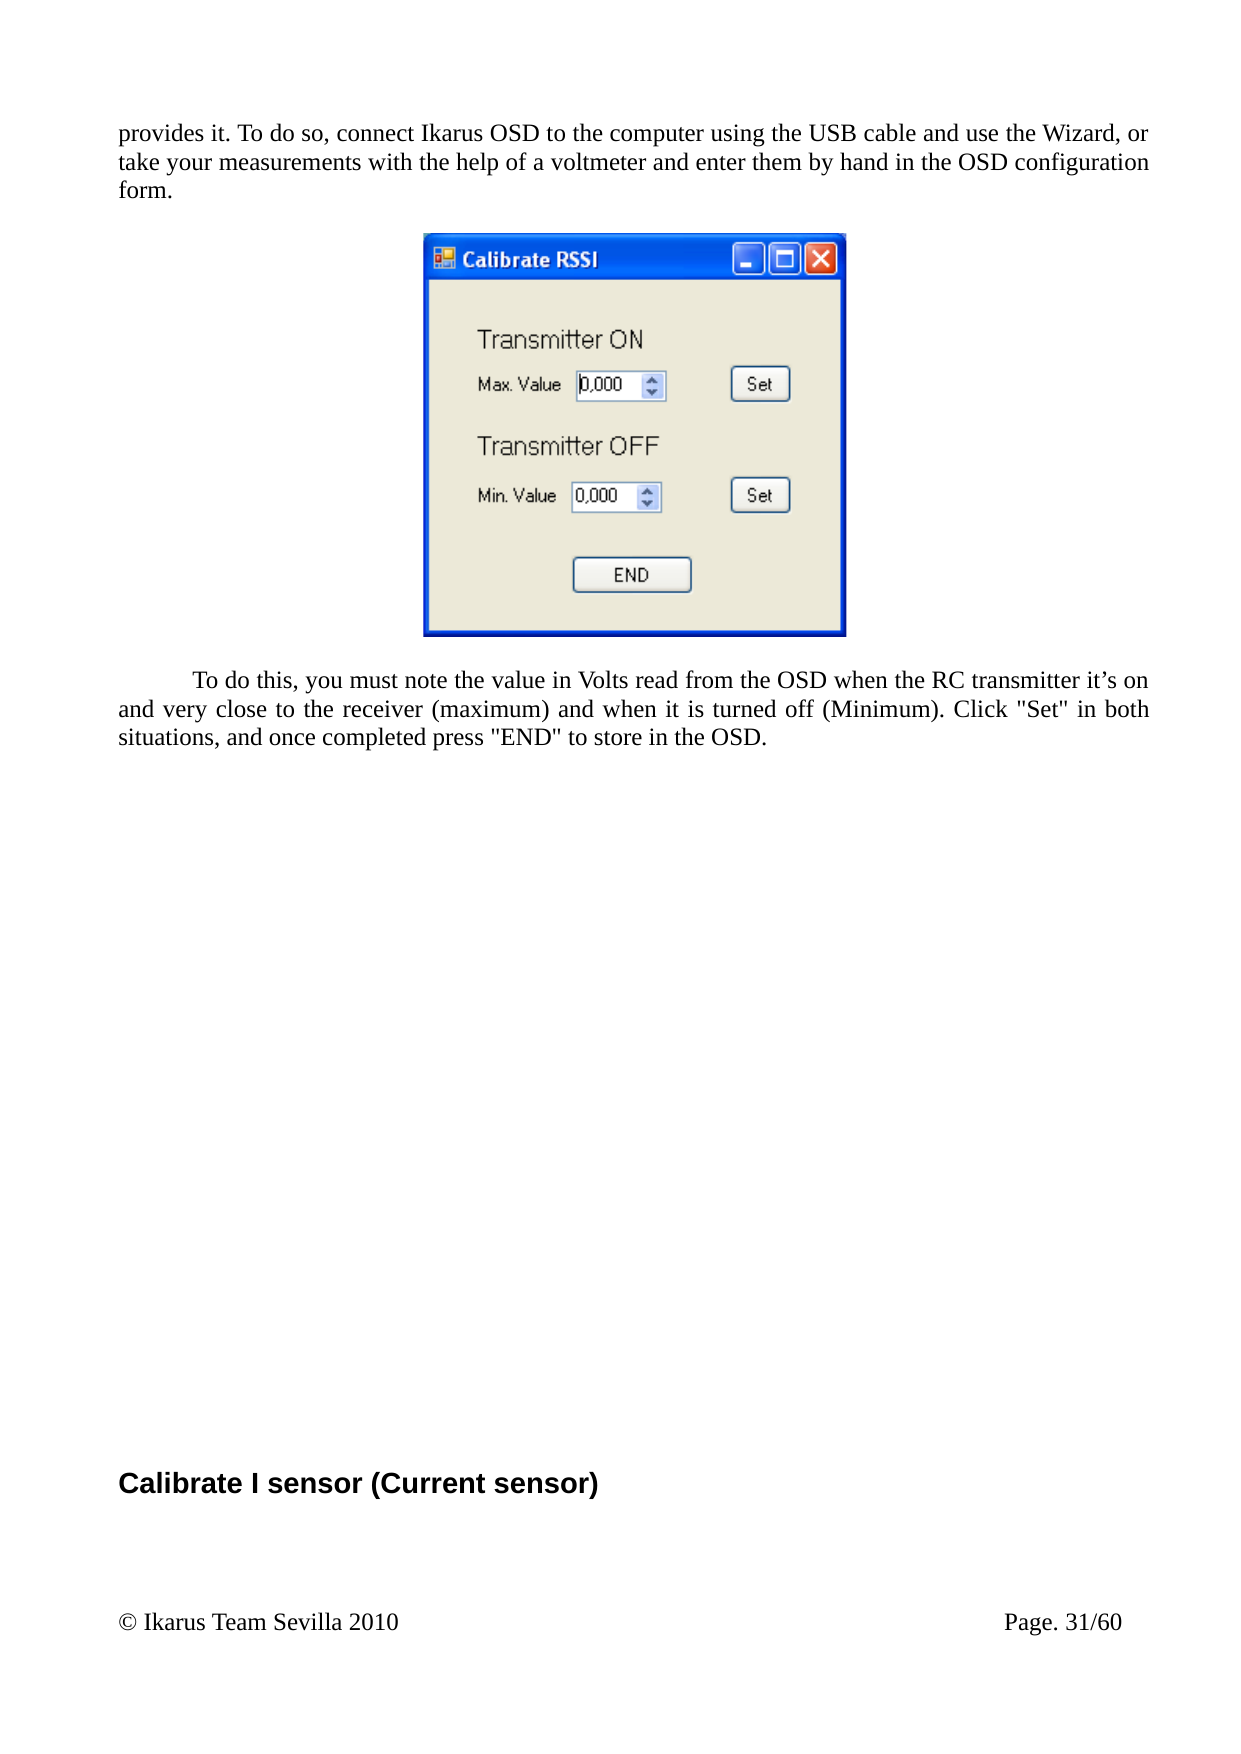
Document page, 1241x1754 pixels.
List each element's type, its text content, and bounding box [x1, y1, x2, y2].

text To do this, you must note the value in Volts read from the OSD when the RC transmitter it’s on and very close to the receiver (maximum) and when it is turned off (Minimum). Click "Set" in both situations, and once completed press "END" to store in the OSD. [118, 665, 1152, 751]
subtitle Calibrate I sensor (Current sensor) [118, 1466, 1152, 1500]
picture [423, 233, 847, 637]
text provides it. To do so, connect Ikarus OSD to the computer using the USB cable and use the Wizard, or take your measurements with the help of a voltmeter and enter them by hand in the OSD configuration form. [118, 118, 1152, 204]
